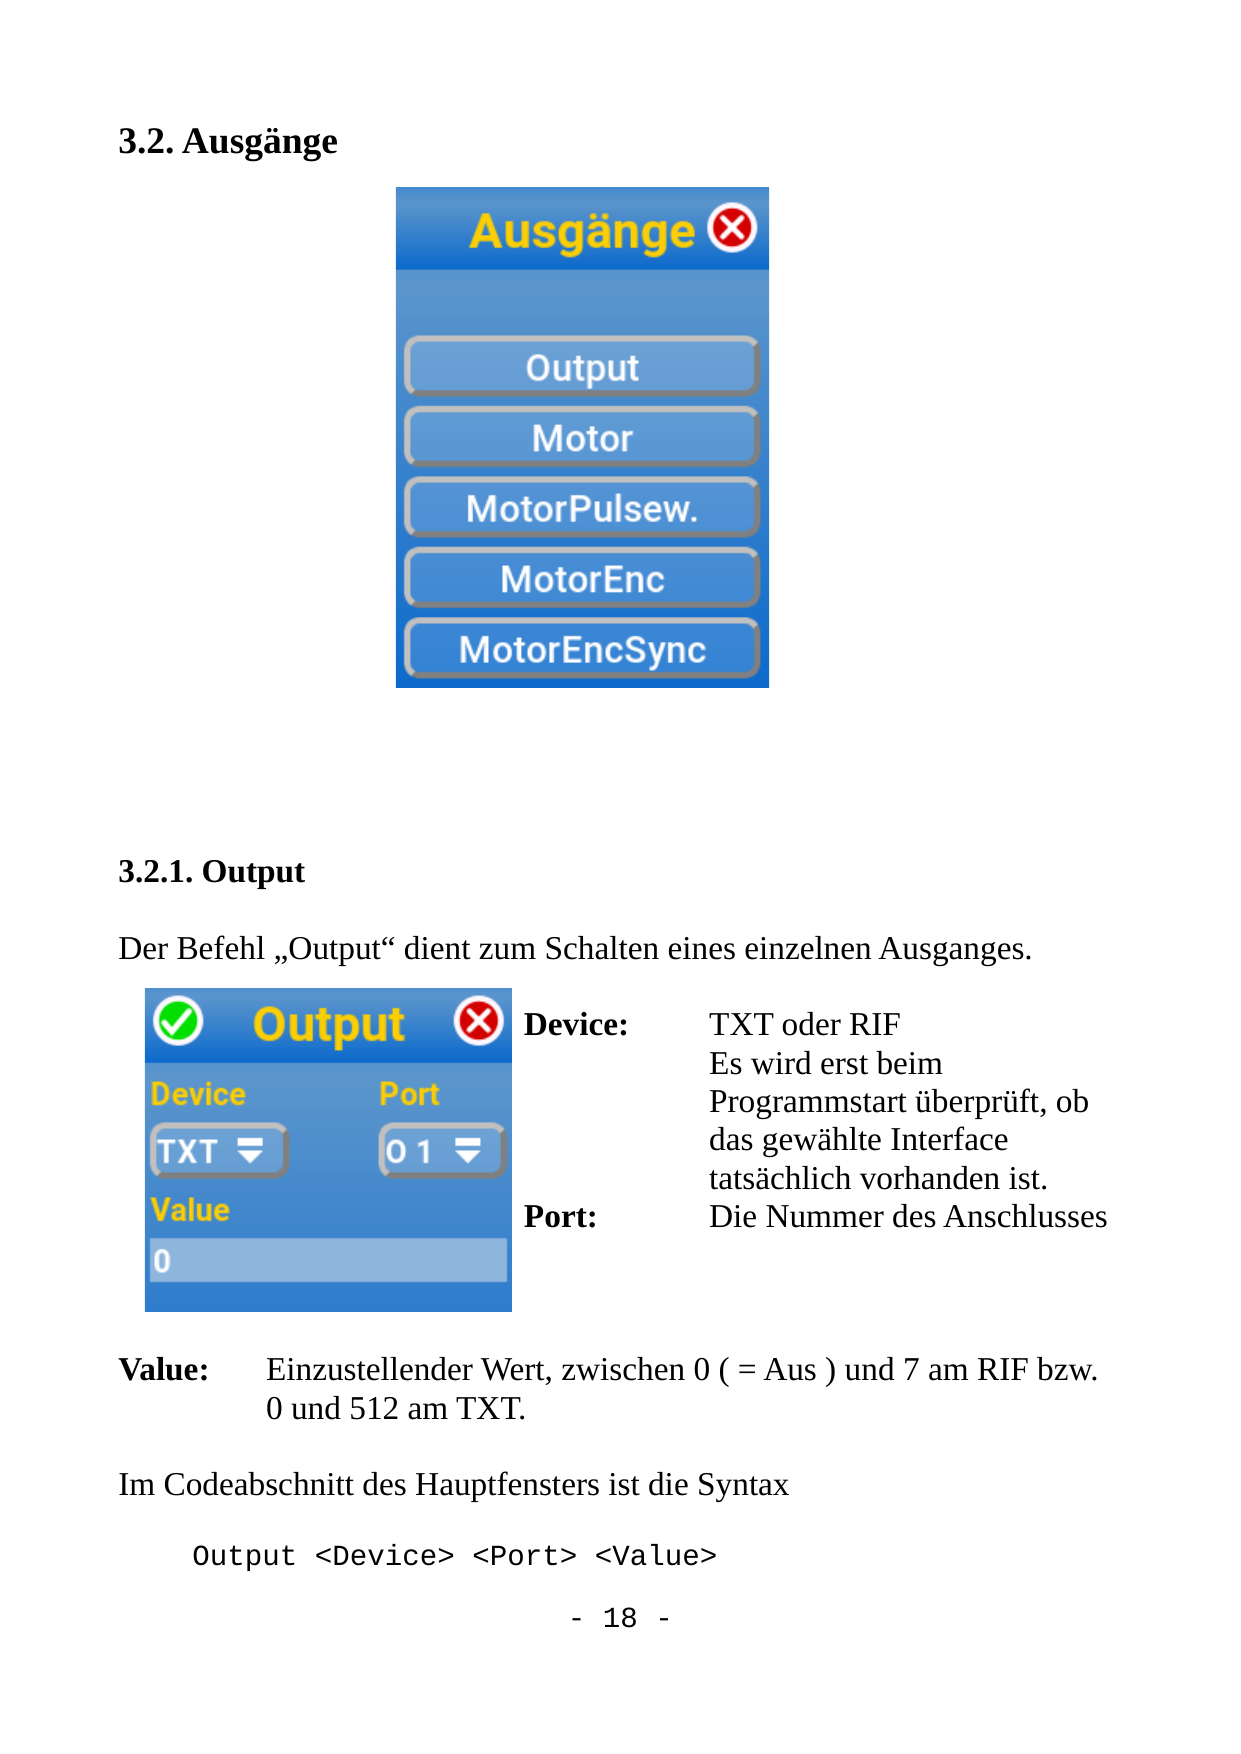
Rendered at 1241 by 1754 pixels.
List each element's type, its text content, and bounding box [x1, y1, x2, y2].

picture [144, 988, 512, 1312]
text Im Codeabschnitt des Hauptfensters ist die Syntax [118, 1464, 1122, 1503]
text Es wird erst beim Programmstart überprüft, ob das gewählte Interface tatsächlich vorhanden ist. [512, 1043, 1122, 1196]
text [118, 1043, 144, 1196]
picture [395, 187, 770, 688]
text [118, 1196, 144, 1234]
text Output <Device> <Port> <Value> [118, 1541, 1122, 1574]
text [118, 1004, 144, 1043]
text Port: Die Nummer des Anschlusses [512, 1196, 1122, 1234]
text Device: TXT oder RIF [512, 1004, 1122, 1043]
text 3.2.1. Output [118, 851, 1122, 889]
text Der Befehl „Output“ dient zum Schalten eines einzelnen Ausganges. [118, 928, 1122, 966]
text Value: Einzustellender Wert, zwischen 0 ( = Aus ) und 7 am RIF bzw. 0 und 512 am TXT. [118, 1349, 1122, 1426]
text 3.2. Ausgänge [118, 118, 1122, 161]
